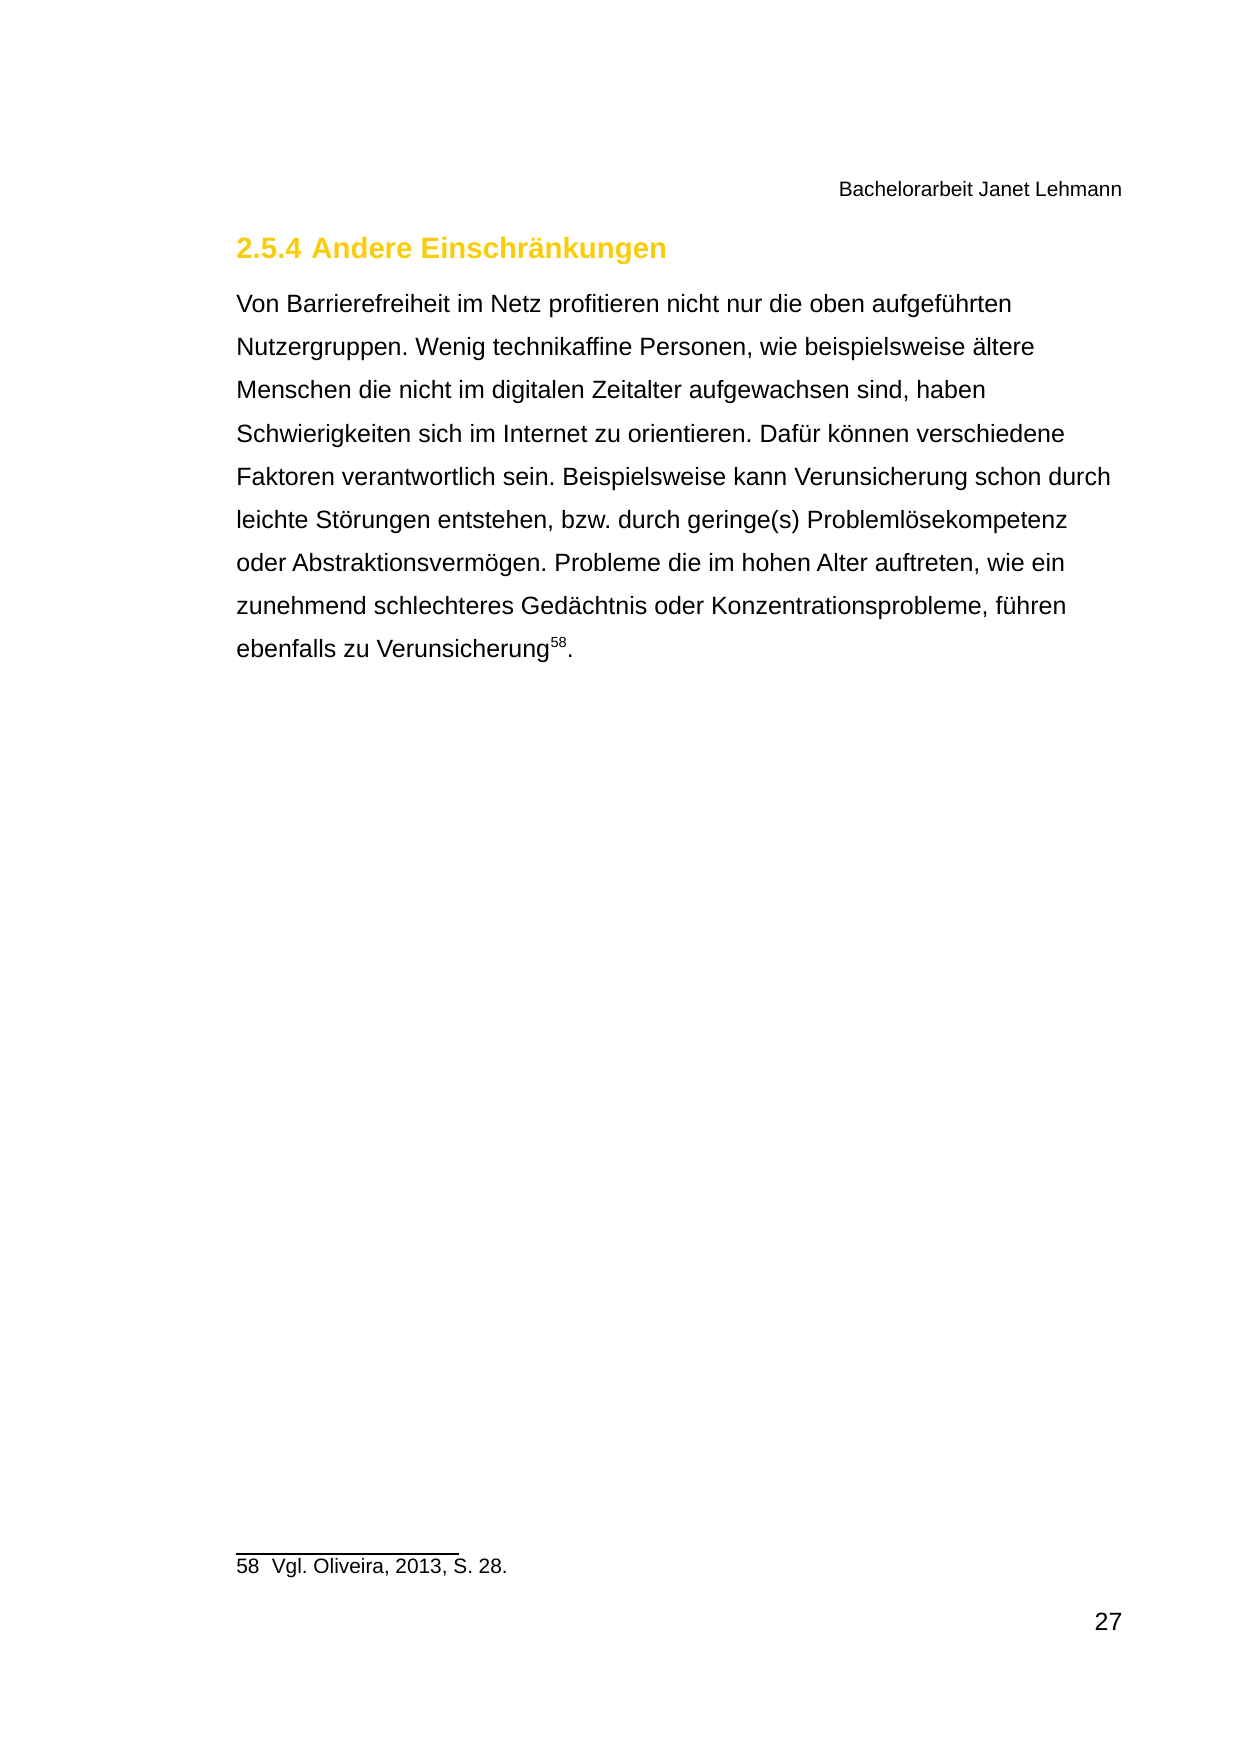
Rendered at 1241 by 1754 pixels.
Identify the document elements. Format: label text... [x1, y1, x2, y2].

subtitle Andere Einschränkungen [236, 231, 1122, 264]
text Vgl. Oliveira, 2013, S. 28. [236, 1554, 1122, 1578]
text Von Barrierefreiheit im Netz profitieren nicht nur die oben aufgeführten Nutzergruppen. Wenig technikaffine Personen, wie beispielsweise ältere Menschen die nicht im digitalen Zeitalter aufgewachsen sind, haben Schwierigkeiten sich im Internet zu orientieren. Dafür können verschiedene Faktoren verantwortlich sein. Beispielsweise kann Verunsicherung schon durch leichte Störungen entstehen, bzw. durch geringe(s) Problemlösekompetenz oder Abstraktionsvermögen. Probleme die im hohen Alter auftreten, wie ein zunehmend schlechteres Gedächtnis oder Konzentrationsprobleme, führen ebenfalls zu Verunsicherung. [236, 289, 1122, 663]
